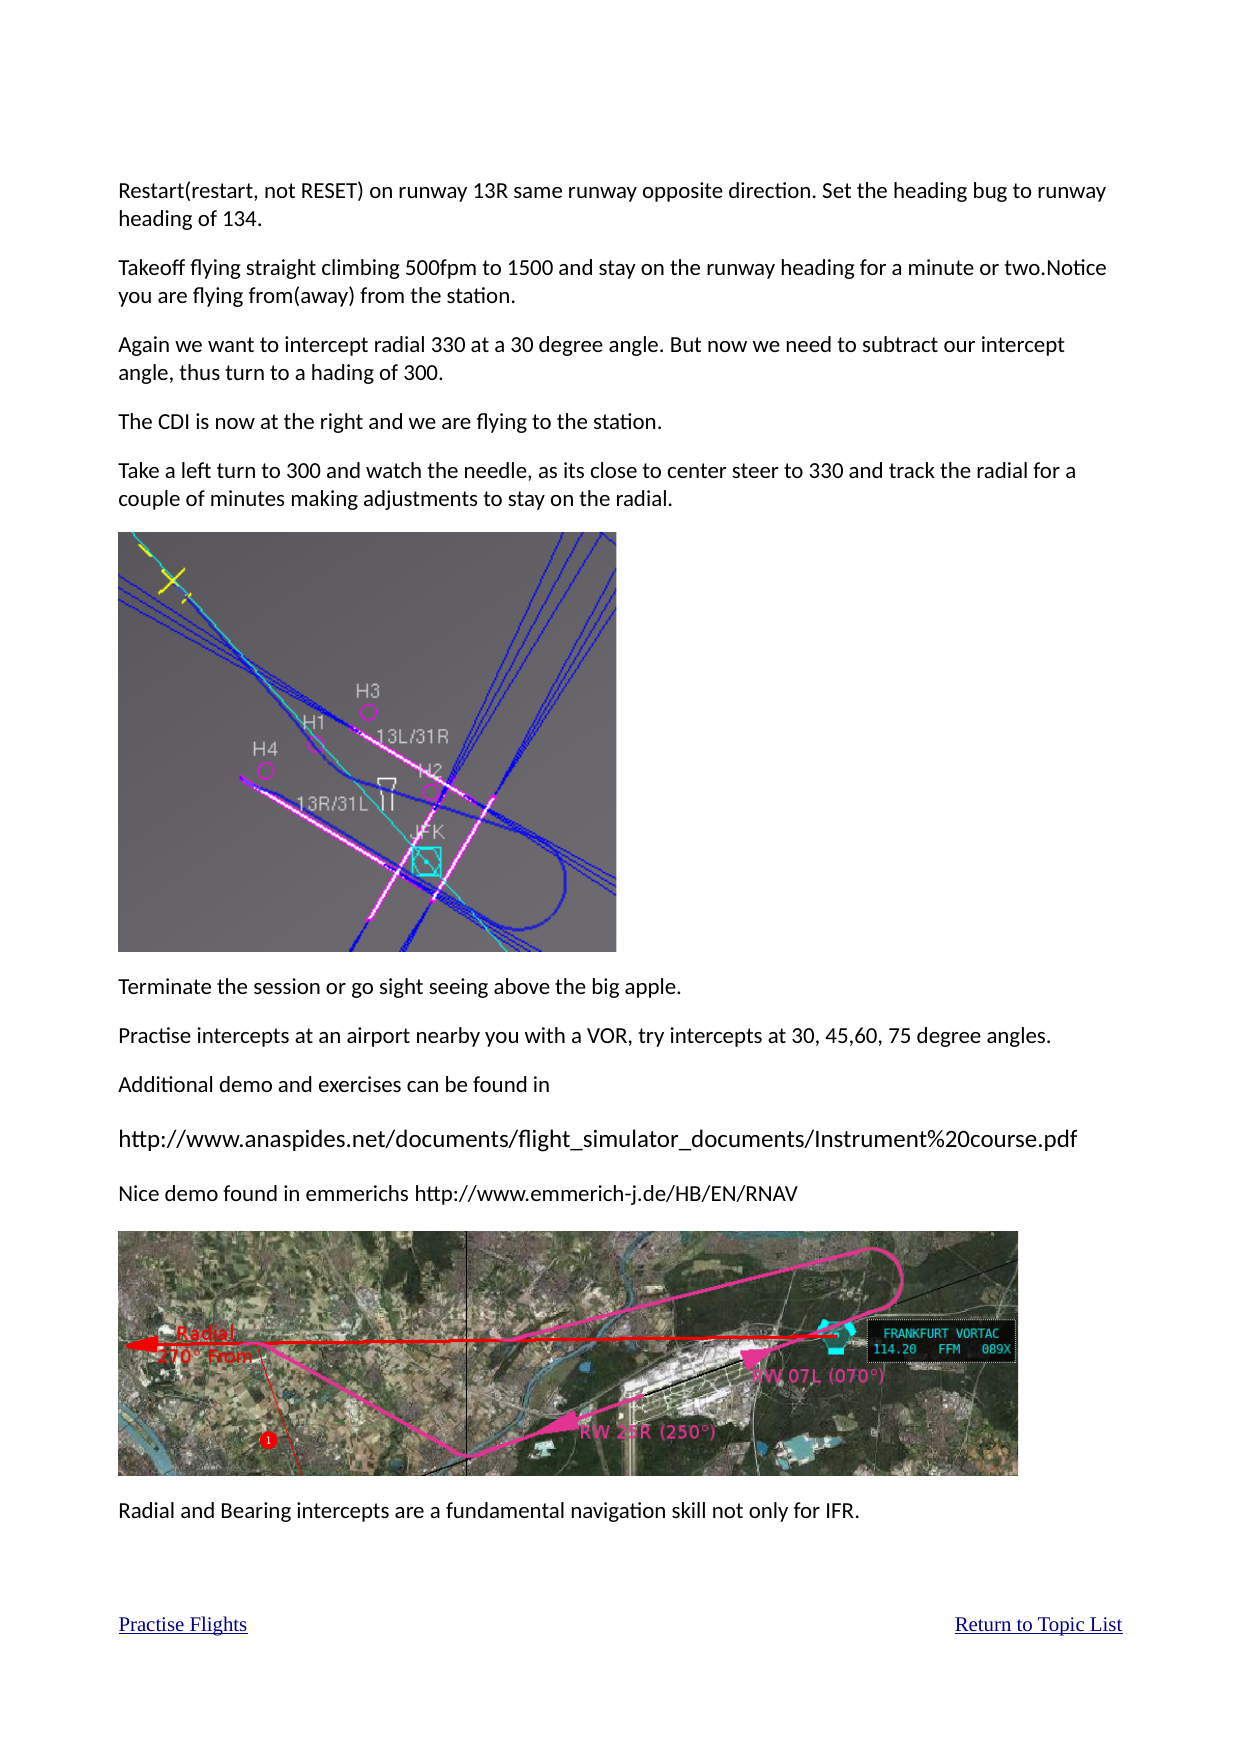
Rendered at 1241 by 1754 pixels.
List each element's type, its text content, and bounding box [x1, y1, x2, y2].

text Additional demo and exercises can be found in [118, 1070, 1122, 1098]
text Terminate the session or go sight seeing above the big apple. [118, 972, 1122, 1000]
text Radial and Bearing intercepts are a fundamental navigation skill not only for IFR. [118, 1496, 1122, 1524]
text http://www.anaspides.net/documents/flight_simulator_documents/Instrument%20course.pdf [118, 1123, 1122, 1153]
text Take a left turn to 300 and watch the needle, as its close to center steer to 330 and track the radial for a couple of minutes making adjustments to stay on the radial. [118, 456, 1122, 512]
text The CDI is now at the right and we are flying to the station. [118, 407, 1122, 435]
text Practise intercepts at an airport nearby you with a VOR, try intercepts at 30, 45,60, 75 degree angles. [118, 1021, 1122, 1049]
text Restart(restart, not RESET) on runway 13R same runway opposite direction. Set the heading bug to runway heading of 134. [118, 176, 1122, 232]
text Again we want to intercept radial 330 at a 30 degree angle. But now we need to subtract our intercept angle, thus turn to a hading of 300. [118, 330, 1122, 386]
text Nice demo found in emmerichs http://www.emmerich-j.de/HB/EN/RNAV [118, 1179, 1122, 1207]
text Takeoff flying straight climbing 500fpm to 1500 and stay on the runway heading for a minute or two.Notice you are flying from(away) from the station. [118, 253, 1122, 309]
